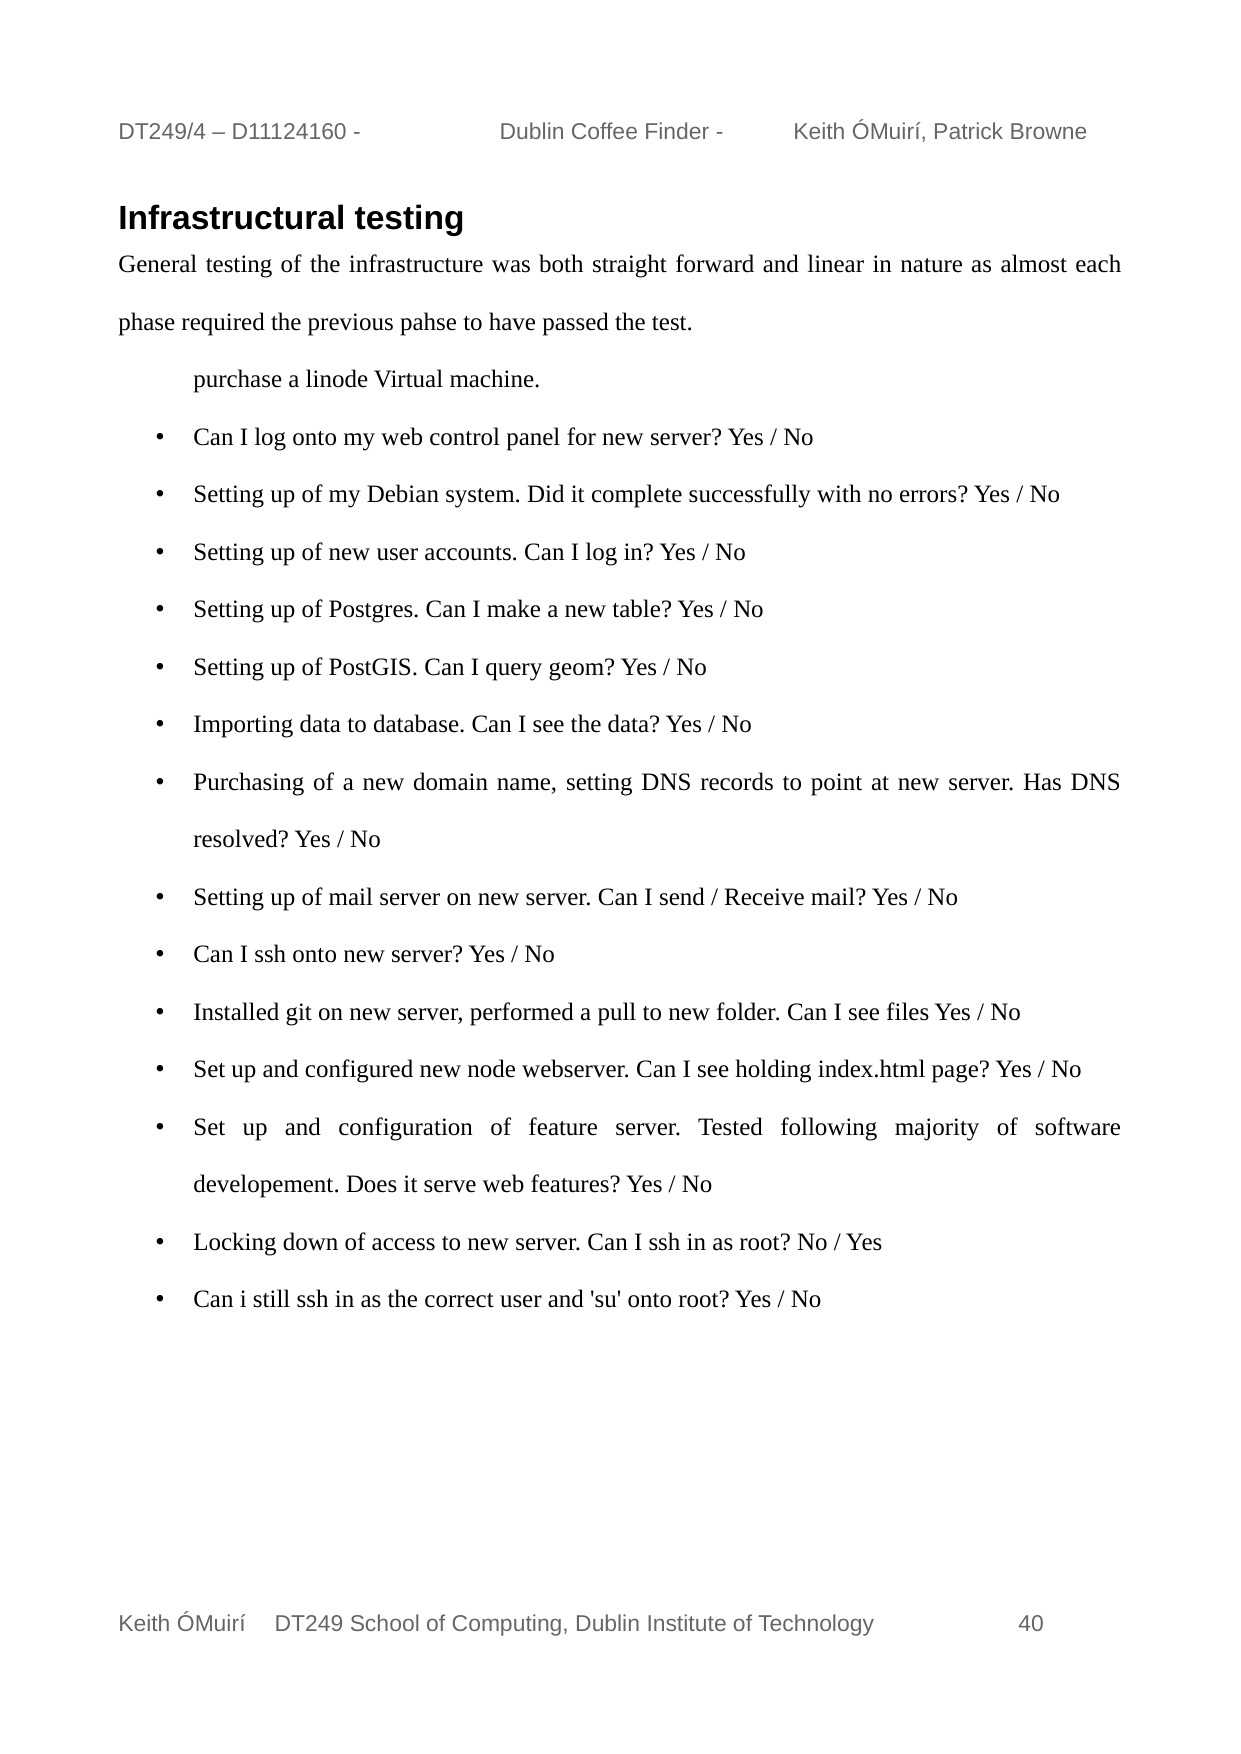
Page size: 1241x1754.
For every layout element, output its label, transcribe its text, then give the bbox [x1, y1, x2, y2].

list Can I ssh onto new server? Yes / No [156, 939, 1122, 968]
list Set up and configured new node webserver. Can I see holding index.html page? Yes / No [156, 1054, 1122, 1083]
list Installed git on new server, performed a pull to new folder. Can I see files Yes / No [156, 997, 1122, 1025]
list Locking down of access to new server. Can I ssh in as root? No / Yes [156, 1227, 1122, 1255]
list Setting up of mail server on new server. Can I send / Receive mail? Yes / No [156, 882, 1122, 910]
list Setting up of PostGIS. Can I query geom? Yes / No [156, 652, 1122, 680]
list Can i still ssh in as the correct user and 'su' onto root? Yes / No [156, 1284, 1122, 1313]
list Setting up of Postgres. Can I make a new table? Yes / No [156, 594, 1122, 623]
list Purchasing of a new domain name, setting DNS records to point at new server. Has DNS resolved? Yes / No [156, 767, 1122, 853]
text purchase a linode Virtual machine. [118, 364, 1122, 393]
list Importing data to database. Can I see the data? Yes / No [156, 709, 1122, 738]
list Can I log onto my web control panel for new server? Yes / No [156, 422, 1122, 450]
list Setting up of my Debian system. Did it complete successfully with no errors? Yes / No [156, 479, 1122, 508]
list Setting up of new user accounts. Can I log in? Yes / No [156, 537, 1122, 565]
subtitle Infrastructural testing [118, 198, 1122, 237]
text General testing of the infrastructure was both straight forward and linear in nature as almost each phase required the previous pahse to have passed the test. [118, 249, 1122, 335]
list Set up and configuration of feature server. Tested following majority of software developement. Does it serve web features? Yes / No [156, 1112, 1122, 1198]
